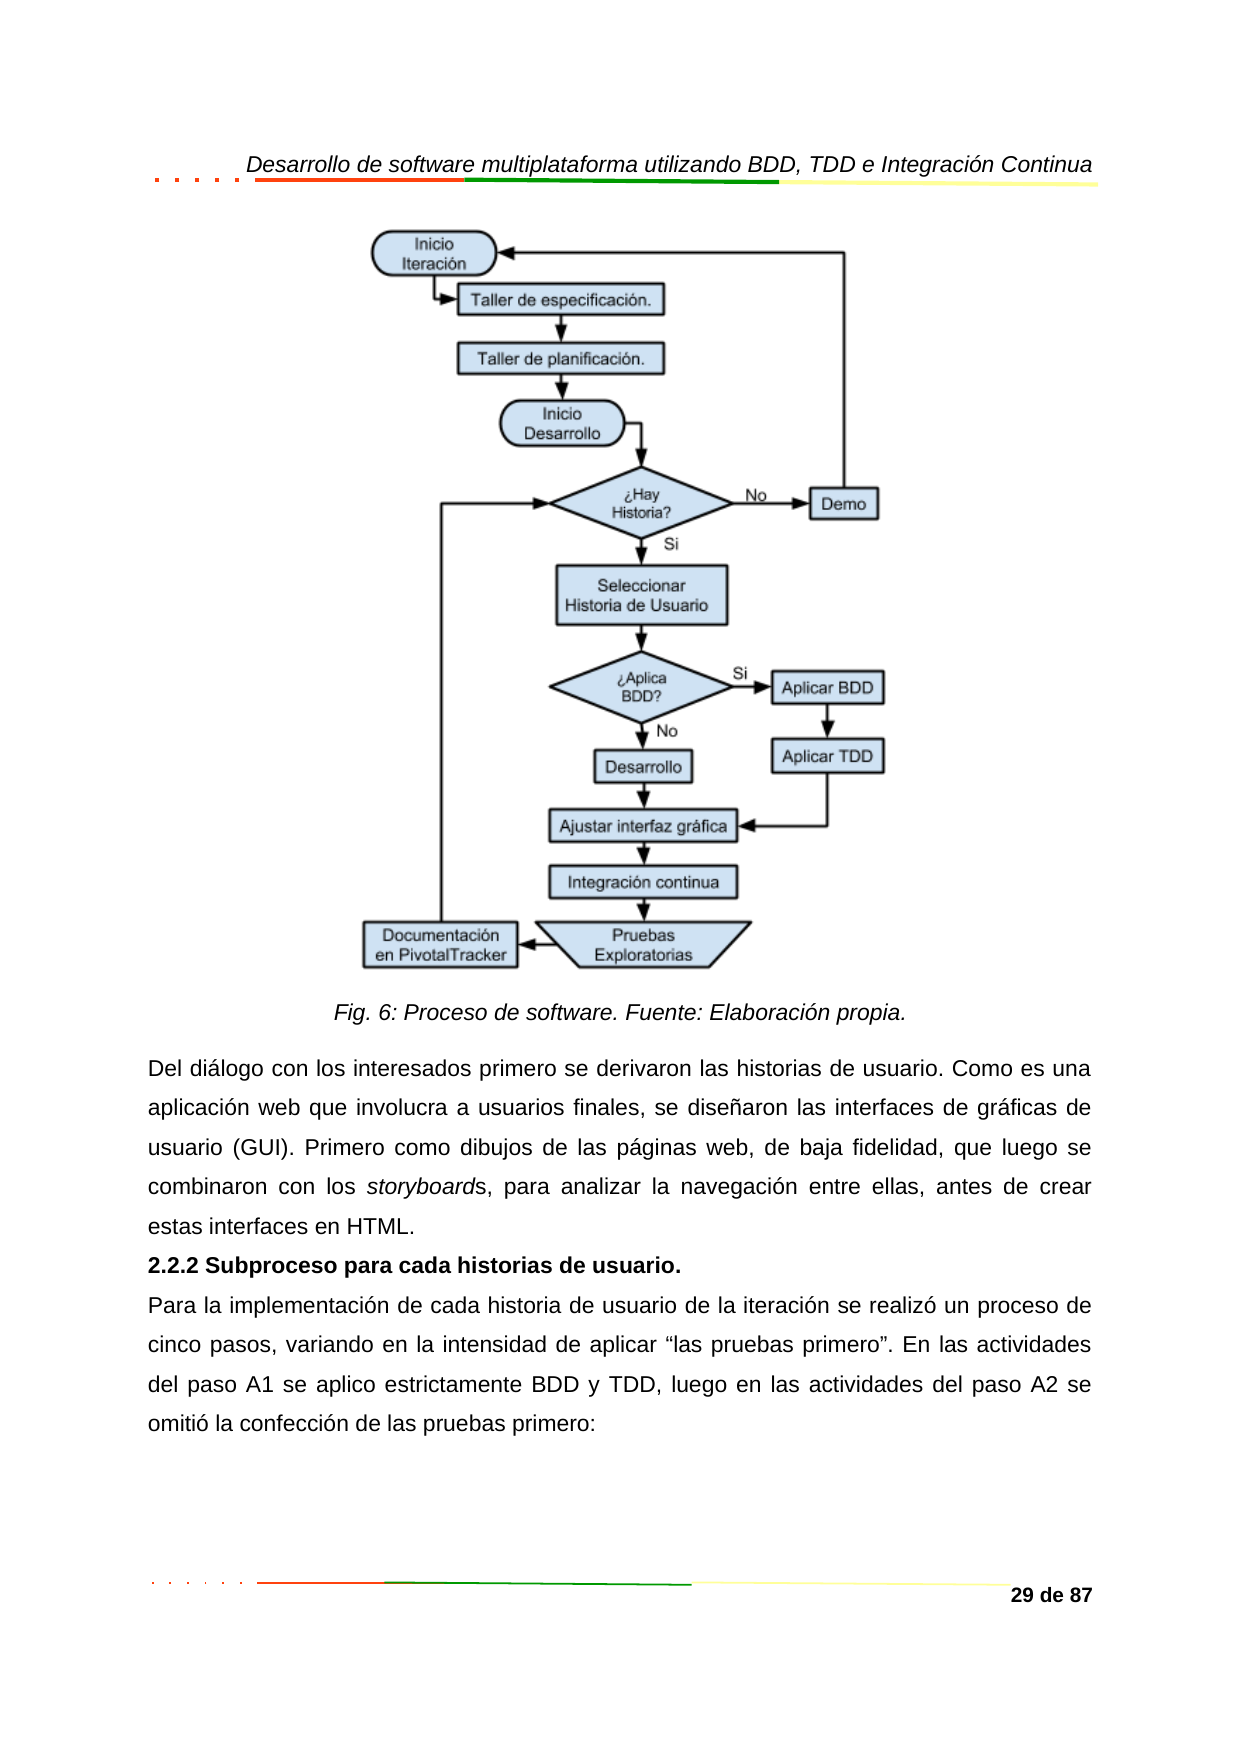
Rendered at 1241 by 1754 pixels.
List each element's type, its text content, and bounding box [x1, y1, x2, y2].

table_header [148, 216, 1093, 980]
text 2.2.2 Subproceso para cada historias de usuario. [148, 1252, 1093, 1278]
picture [348, 222, 893, 975]
table_cell Fig. 6: Proceso de software. Fuente: Elaboración propia. [148, 980, 1093, 1043]
list Del diálogo con los interesados primero se derivaron las historias de usuario. Como es una aplicación web que involucra a usuarios finales, se diseñaron las interfaces de gráficas de usuario (GUI). Primero como dibujos de las páginas web, de baja fidelidad, que luego se combinaron con los storyboards, para analizar la navegación entre ellas, antes de crear estas interfaces en HTML. [148, 1055, 1093, 1239]
text Para la implementación de cada historia de usuario de la iteración se realizó un proceso de cinco pasos, variando en la intensidad de aplicar “las pruebas primero”. En las actividades del paso A1 se aplico estrictamente BDD y TDD, luego en las actividades del paso A2 se omitió la confección de las pruebas primero: [148, 1292, 1093, 1436]
